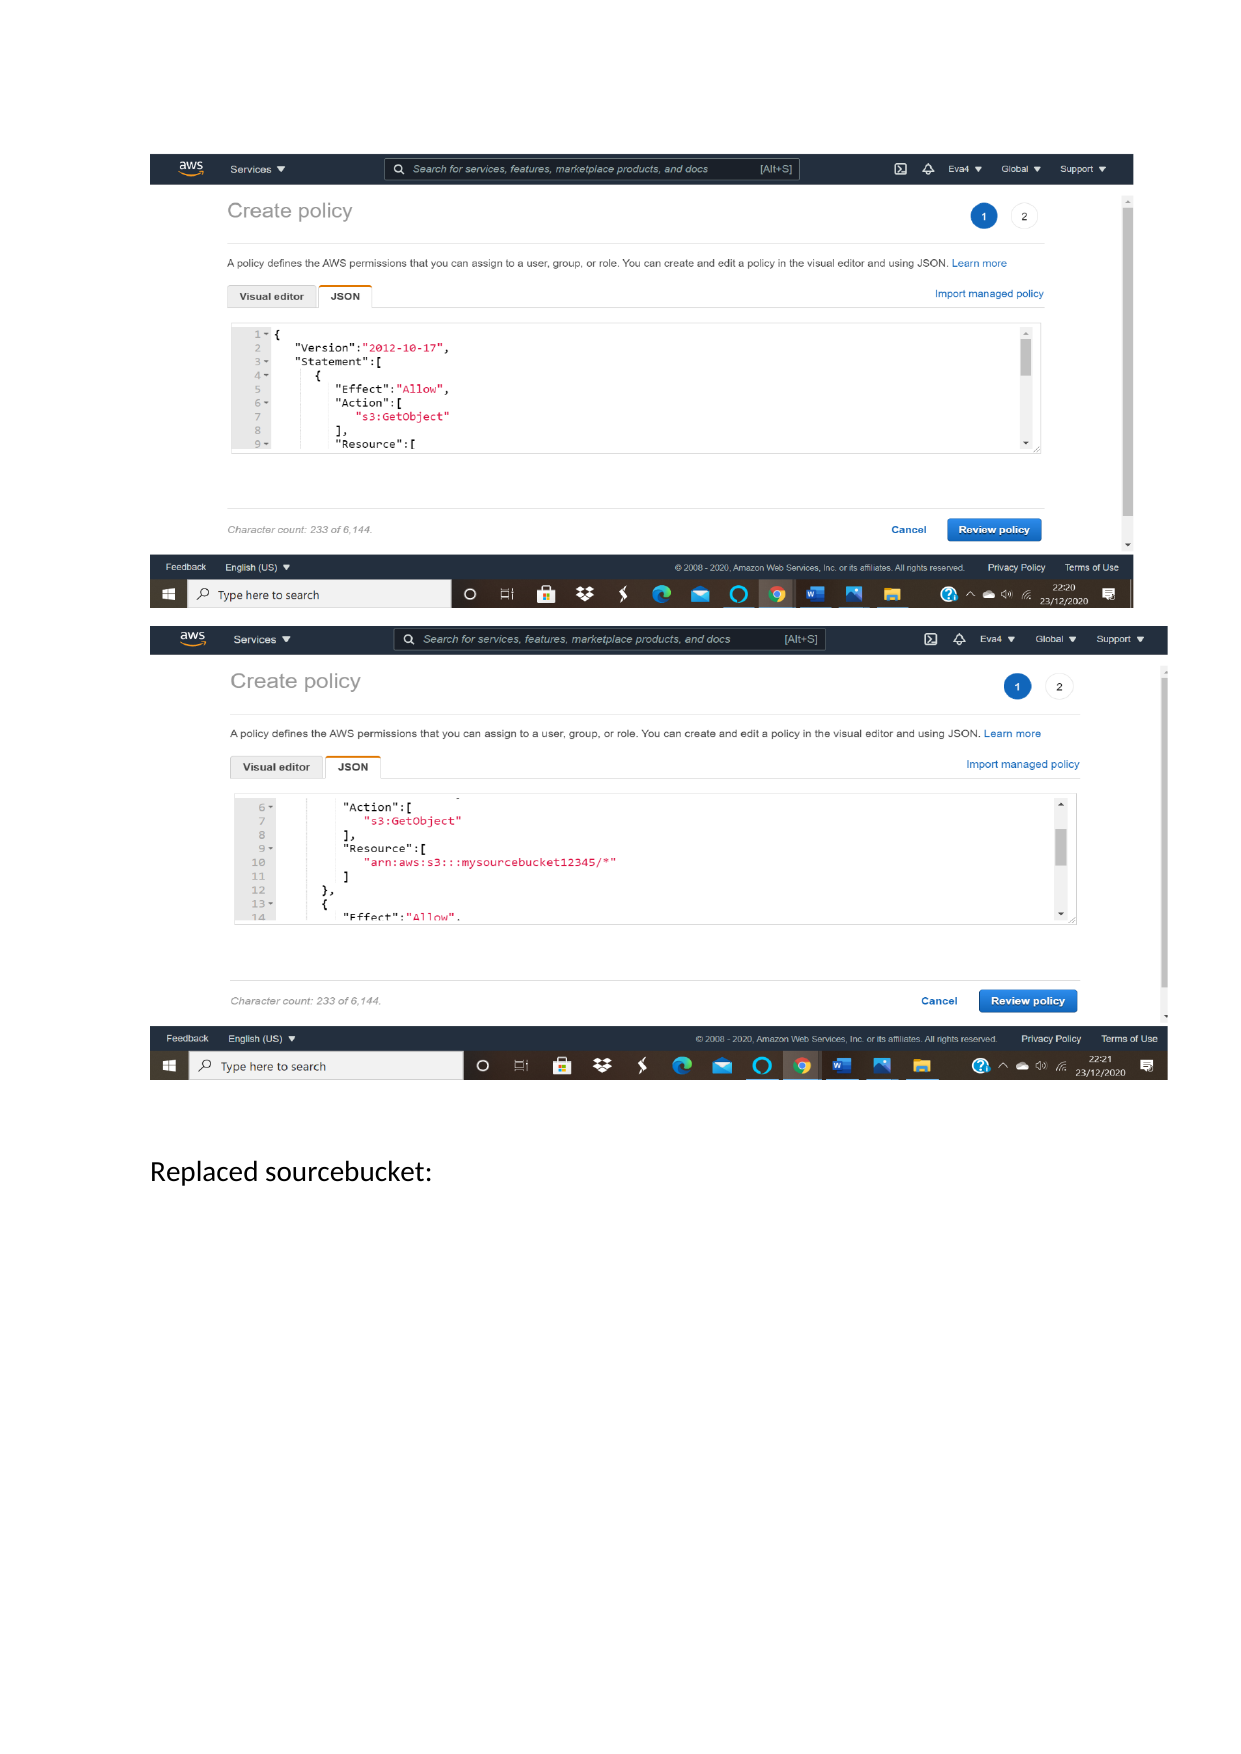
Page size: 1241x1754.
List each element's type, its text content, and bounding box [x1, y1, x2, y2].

text Replaced sourcebucket: [150, 1153, 1090, 1188]
